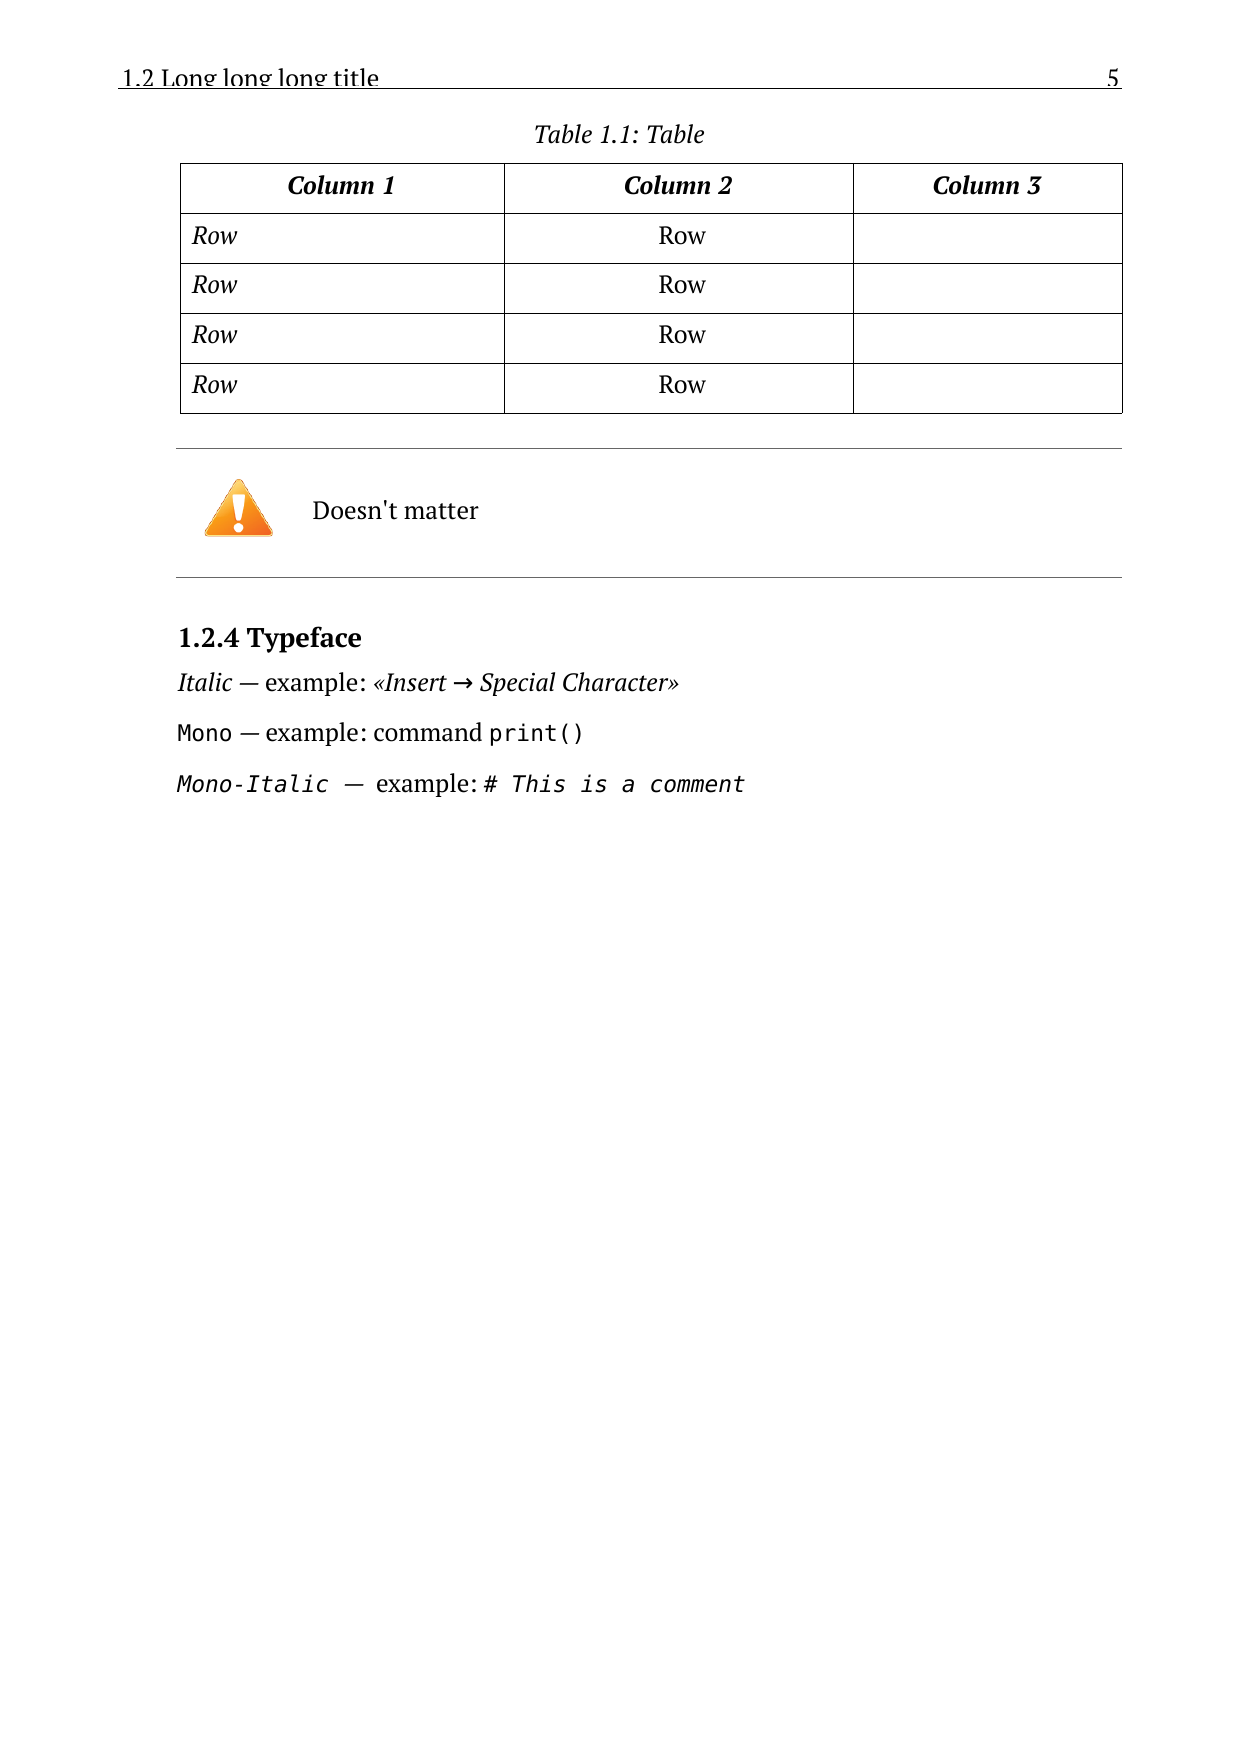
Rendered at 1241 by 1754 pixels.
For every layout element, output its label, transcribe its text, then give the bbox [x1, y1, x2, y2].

table_cell Row [505, 314, 853, 362]
text Italic — example: «Insert → Special Character» [177, 666, 1122, 699]
table_cell [854, 214, 1122, 263]
table_cell [854, 364, 1122, 412]
text Mono-Italic — example: # This is a comment [177, 767, 1122, 799]
table_cell Row [505, 214, 853, 263]
table_header Column 2 [505, 164, 853, 213]
table_header Doesn't matter [301, 449, 1122, 577]
table_header [176, 449, 301, 577]
table_cell Row [505, 364, 853, 412]
text Table 1.1: Table [118, 118, 1122, 150]
picture [193, 465, 283, 555]
table_cell Row [181, 314, 504, 362]
text Mono — example: command print() [177, 716, 1122, 749]
table_cell Row [181, 264, 504, 313]
table_cell [854, 314, 1122, 362]
table_cell [854, 264, 1122, 313]
table_header Column 1 [181, 164, 504, 213]
table_header Column 3 [854, 164, 1122, 213]
table_cell Row [505, 264, 853, 313]
title Typeface [177, 619, 1122, 654]
table_cell Row [181, 214, 504, 263]
table_cell Row [181, 364, 504, 412]
